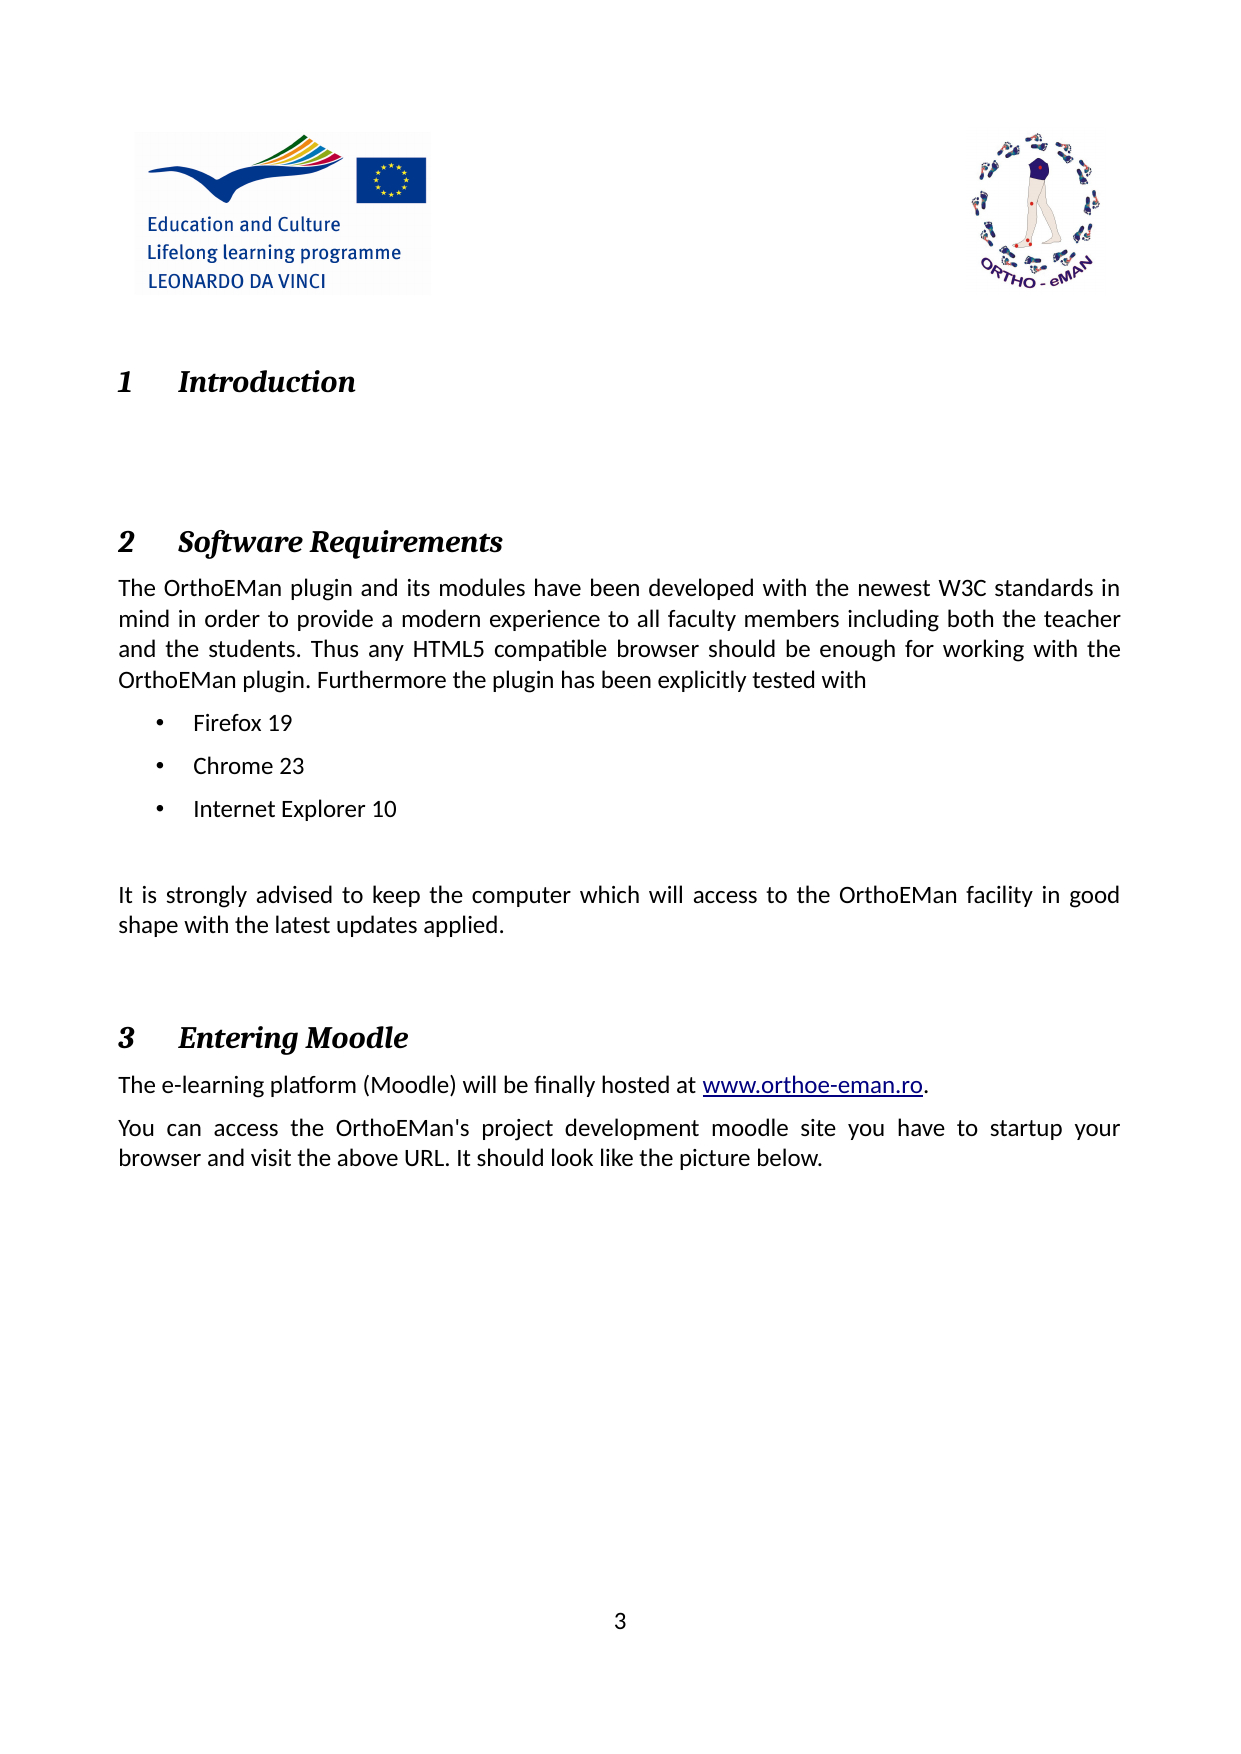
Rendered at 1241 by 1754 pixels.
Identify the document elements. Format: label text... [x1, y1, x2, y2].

text The e-learning platform (Moodle) will be finally hosted at www.orthoe-eman.ro. [118, 1069, 1122, 1099]
text It is strongly advised to keep the computer which will access to the OrthoEMan facility in good shape with the latest updates applied. [118, 879, 1122, 940]
text The OrthoEMan plugin and its modules have been developed with the newest W3C standards in mind in order to provide a modern experience to all faculty members including both the teacher and the students. Thus any HTML5 compatible browser should be enough for working with the OrthoEMan plugin. Furthermore the plugin has been explicitly tested with [118, 572, 1122, 694]
subtitle Introduction [118, 364, 1122, 400]
list Chrome 23 [156, 750, 1122, 781]
list Internet Explorer 10 [156, 793, 1122, 823]
subtitle Software Requirements [118, 524, 1122, 560]
picture [966, 127, 1106, 295]
picture [134, 132, 431, 295]
text You can access the OrthoEMan's project development moodle site you have to startup your browser and visit the above URL. It should look like the picture below. [118, 1112, 1122, 1173]
list Firefox 19 [156, 707, 1122, 737]
subtitle Entering Moodle [118, 1021, 1122, 1057]
